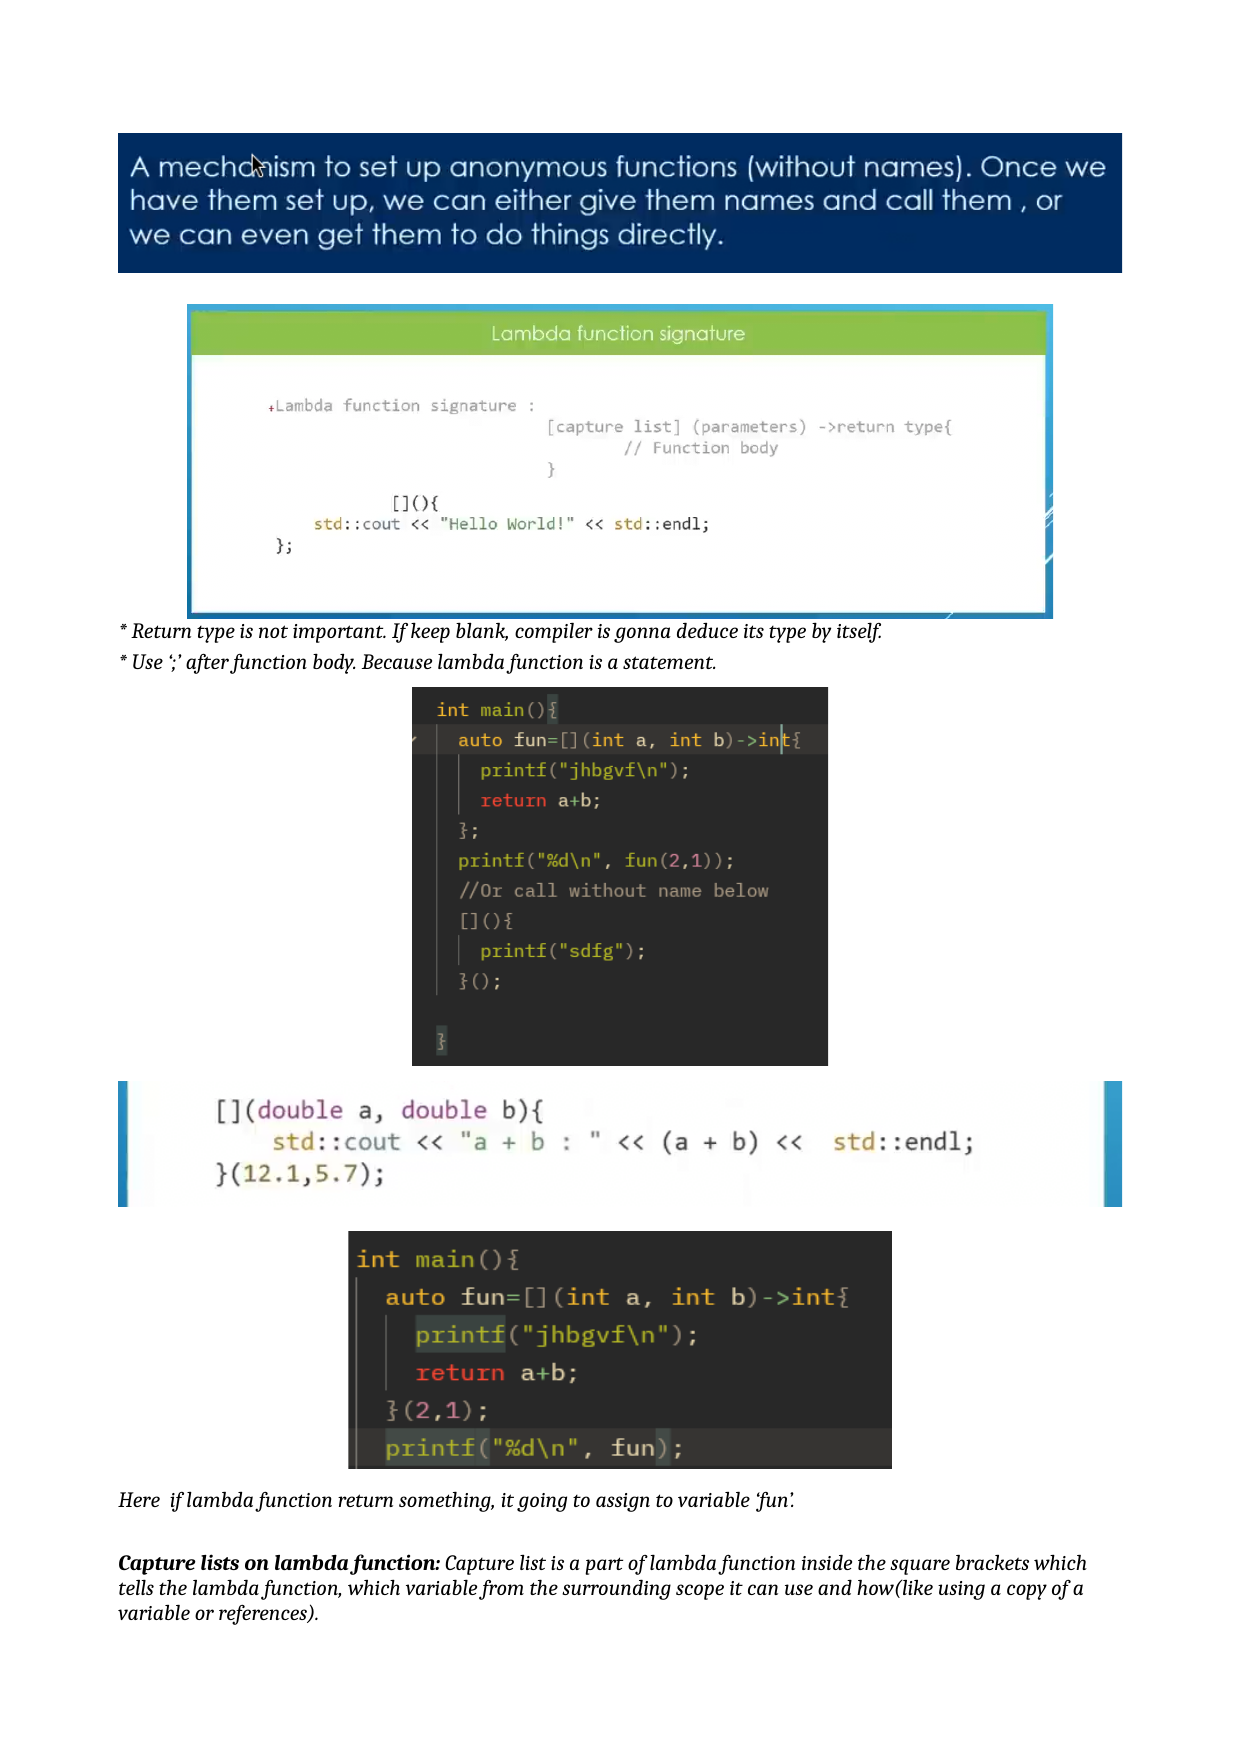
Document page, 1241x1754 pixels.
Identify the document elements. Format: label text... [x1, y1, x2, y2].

text * Return type is not important. If keep blank, compiler is gonna deduce its type by itself. [118, 304, 1122, 644]
text * Use ‘;’ after function body. Because lambda function is a statement. [118, 650, 1122, 675]
picture [412, 687, 829, 1066]
picture [118, 133, 1123, 273]
picture [187, 304, 1054, 619]
text Capture lists on lambda function: Capture list is a part of lambda function inside the square brackets which tells the lambda function, which variable from the surrounding scope it can use and how(like using a copy of a variable or references). [118, 1550, 1122, 1626]
text Here if lambda function return something, it going to assign to variable ‘fun’. [118, 1488, 1122, 1513]
picture [348, 1231, 892, 1469]
picture [118, 1081, 1123, 1207]
